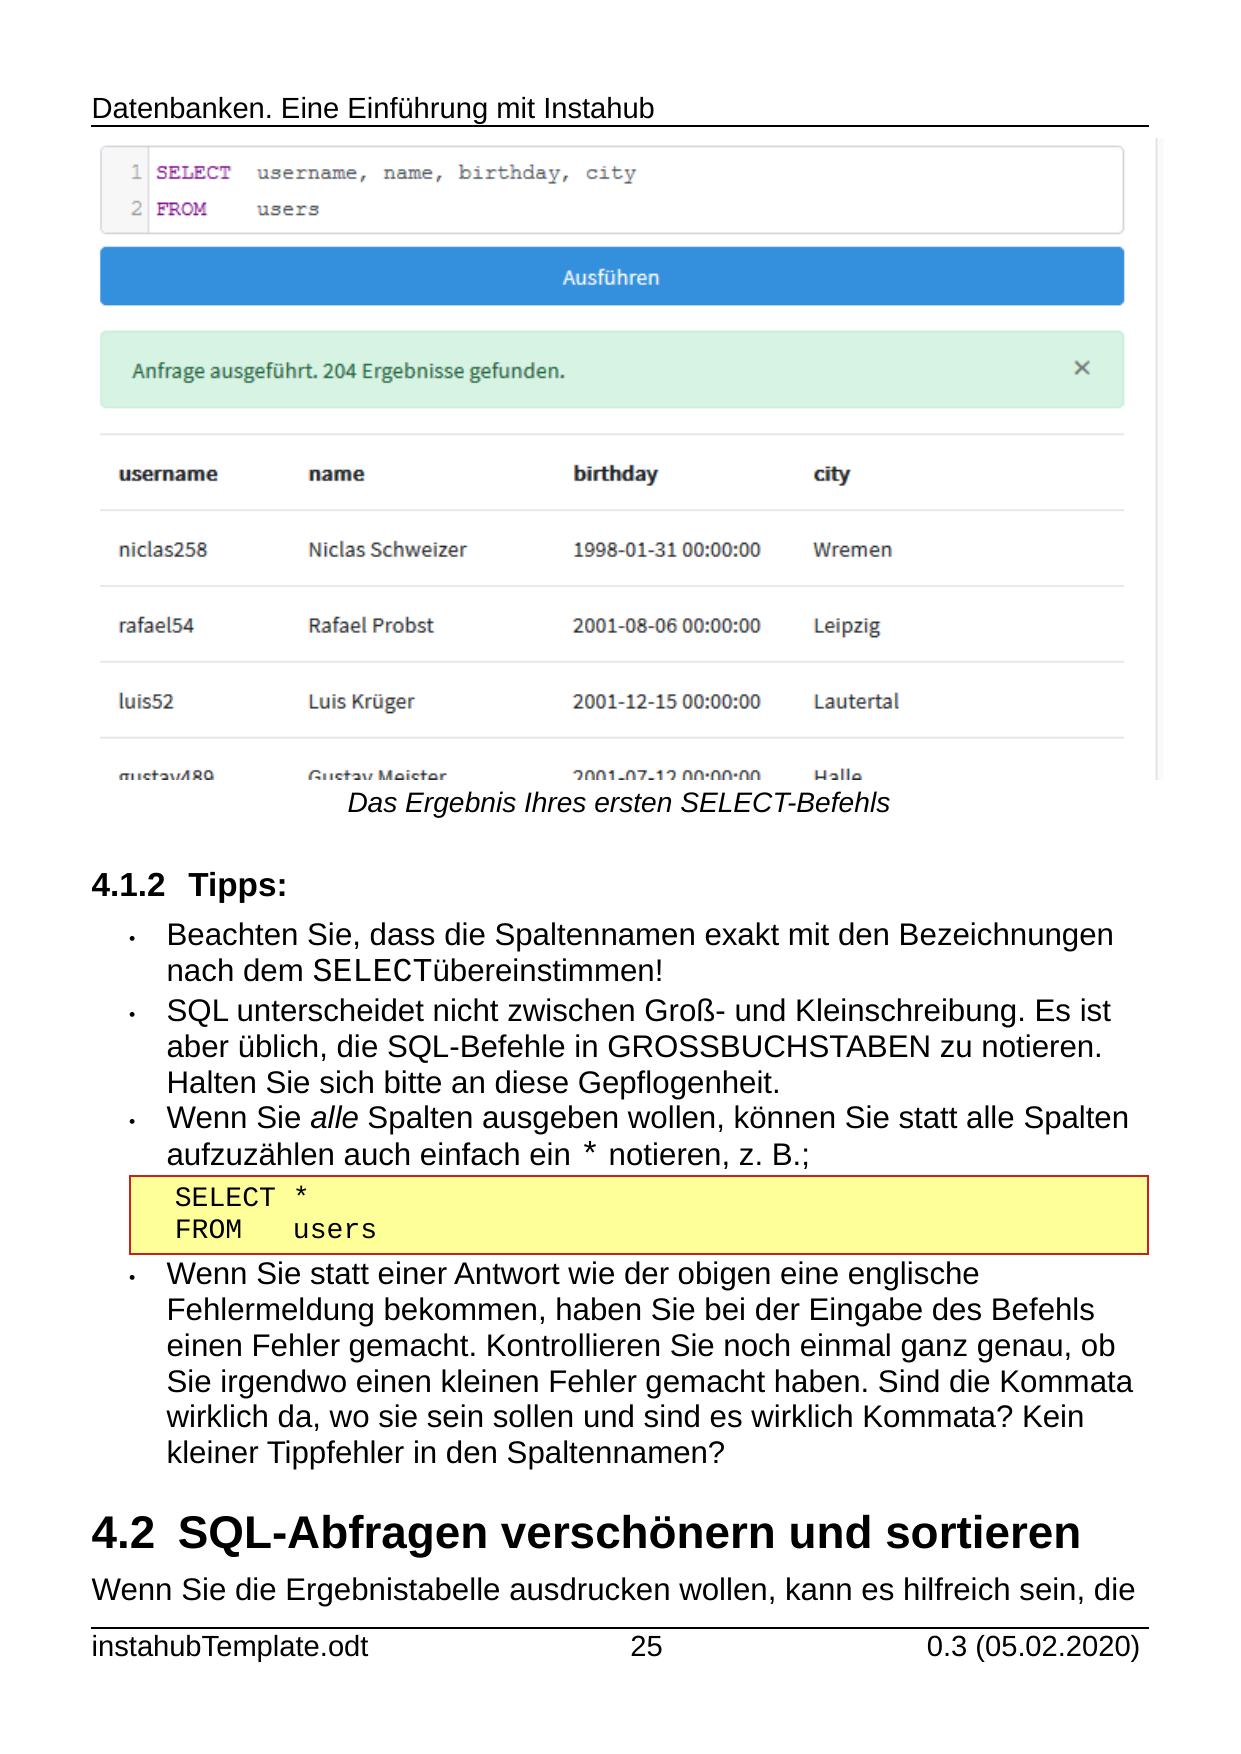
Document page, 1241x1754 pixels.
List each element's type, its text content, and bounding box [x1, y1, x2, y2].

list Beachten Sie, dass die Spaltennamen exakt mit den Bezeichnungen nach dem SELECTübereinstimmen! [129, 916, 1149, 992]
text Wenn Sie die Ergebnistabelle ausdrucken wollen, kann es hilfreich sein, die [91, 1571, 1149, 1607]
text Das Ergebnis Ihres ersten SELECT-Befehls [91, 786, 1149, 818]
subtitle SQL-Abfragen verschönern und sortieren [91, 1506, 1149, 1558]
list Wenn Sie statt einer Antwort wie der obigen eine englische Fehlermeldung bekommen, haben Sie bei der Eingabe des Befehls einen Fehler gemacht. Kontrollieren Sie noch einmal ganz genau, ob Sie irgendwo einen kleinen Fehler gemacht haben. Sind die Kommata wirklich da, wo sie sein sollen und sind es wirklich Kommata? Kein kleiner Tippfehler in den Spaltennamen? [129, 1255, 1149, 1470]
list SELECT * [131, 1177, 1147, 1207]
list SQL unterscheidet nicht zwischen Groß- und Kleinschreibung. Es ist aber üblich, die SQL-Befehle in GROSSBUCHSTABEN zu notieren. Halten Sie sich bitte an diese Gepflogenheit. [129, 992, 1149, 1099]
picture [91, 138, 1164, 780]
subtitle Tipps: [91, 866, 1149, 904]
list FROM users [131, 1207, 1147, 1253]
list Wenn Sie alle Spalten ausgeben wollen, können Sie statt alle Spalten aufzuzählen auch einfach ein * notieren, z. B.; [129, 1099, 1149, 1175]
